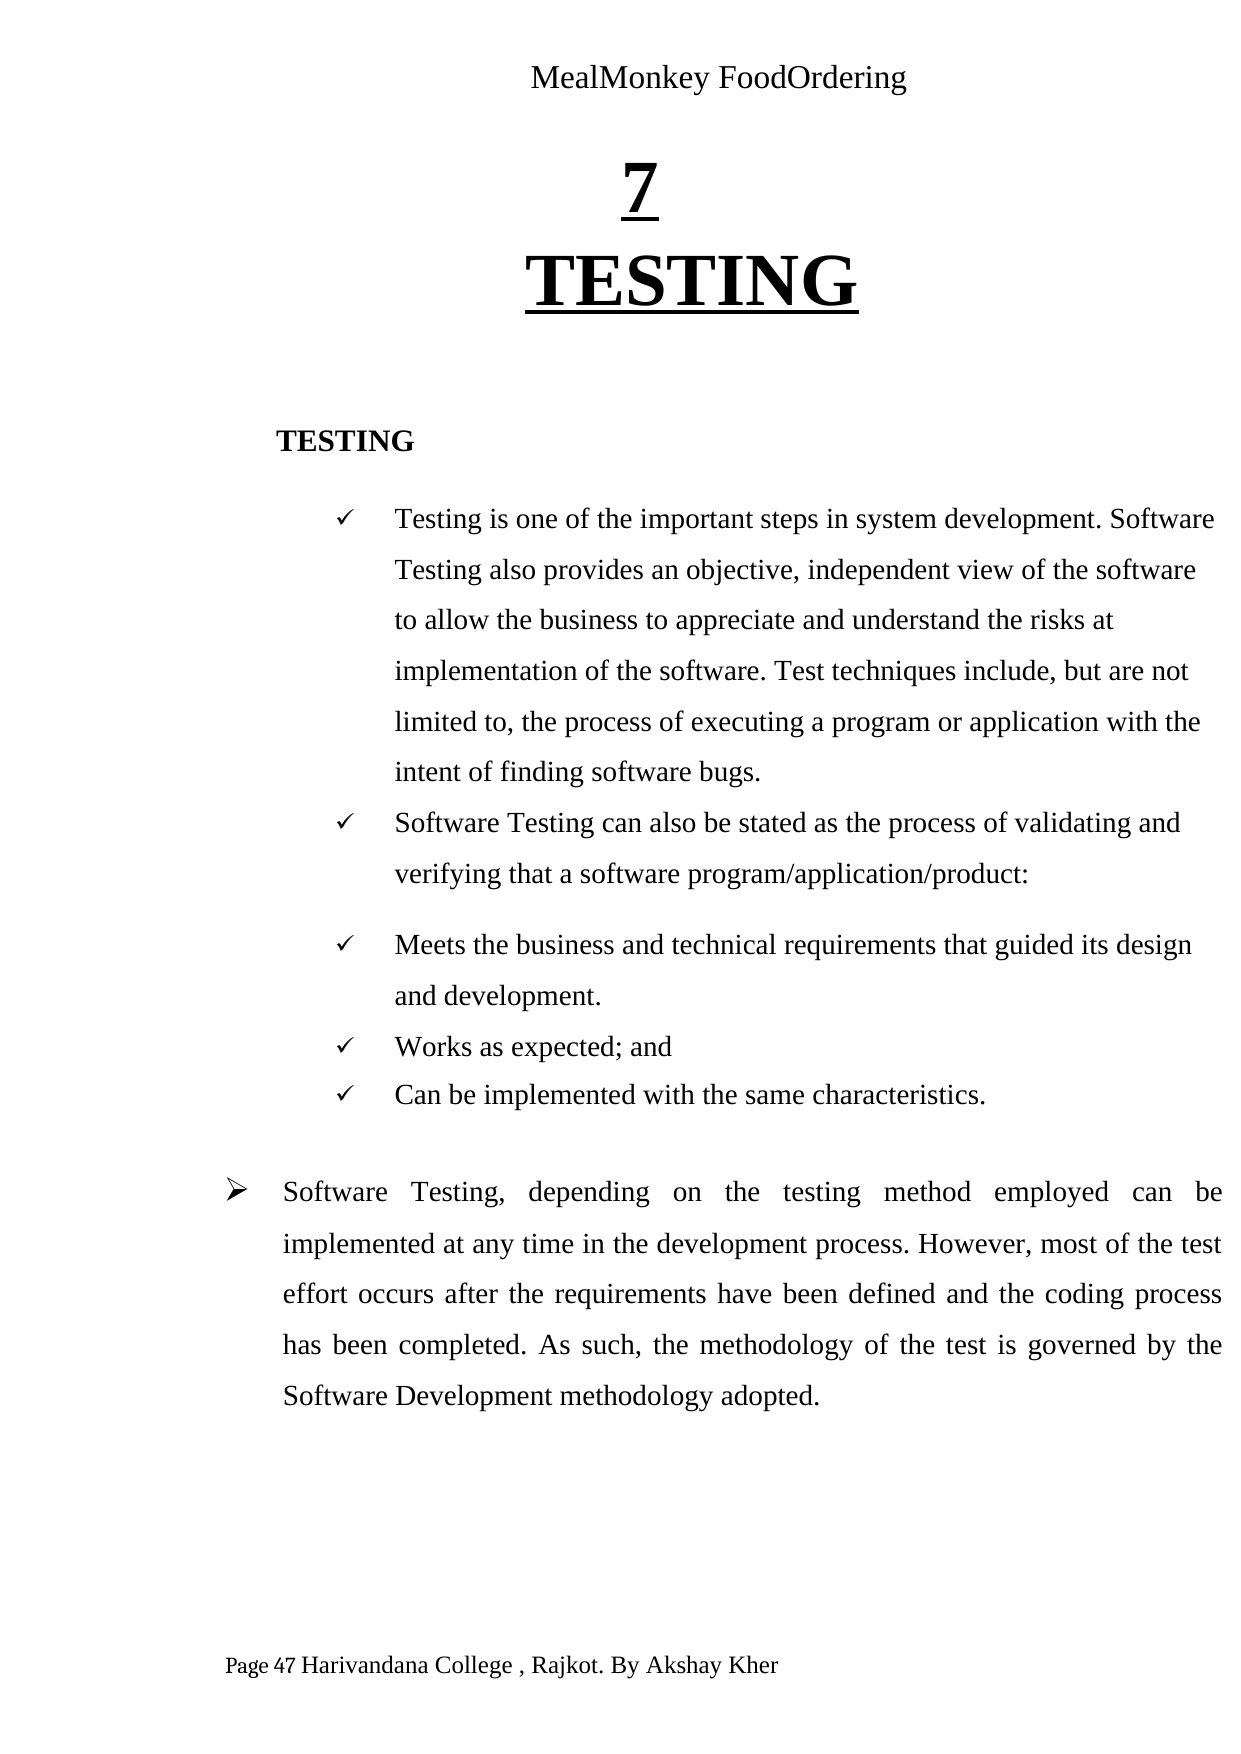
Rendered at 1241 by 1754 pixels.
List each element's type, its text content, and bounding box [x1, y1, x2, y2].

text 7 [227, 142, 1227, 229]
list Software Testing can also be stated as the process of validating and verifying that a software program/application/product: [335, 805, 1224, 889]
list Works as expected; and [335, 1029, 1224, 1062]
text TESTING [228, 236, 1227, 322]
list Can be implemented with the same characteristics. [335, 1077, 1224, 1111]
list Meets the business and technical requirements that guided its design and development. [335, 927, 1224, 1011]
list Software Testing, depending on the testing method employed can be implemented at any time in the development process. However, most of the test effort occurs after the requirements have been defined and the coding process has been completed. As such, the methodology of the test is governed by the Software Development methodology adopted. [223, 1174, 1224, 1411]
text TESTING [150, 422, 1227, 458]
list Testing is one of the important steps in system development. Software Testing also provides an objective, independent view of the software to allow the business to appreciate and understand the risks at implementation of the software. Test techniques include, but are not limited to, the process of executing a program or application with the intent of finding software bugs. [335, 501, 1224, 788]
